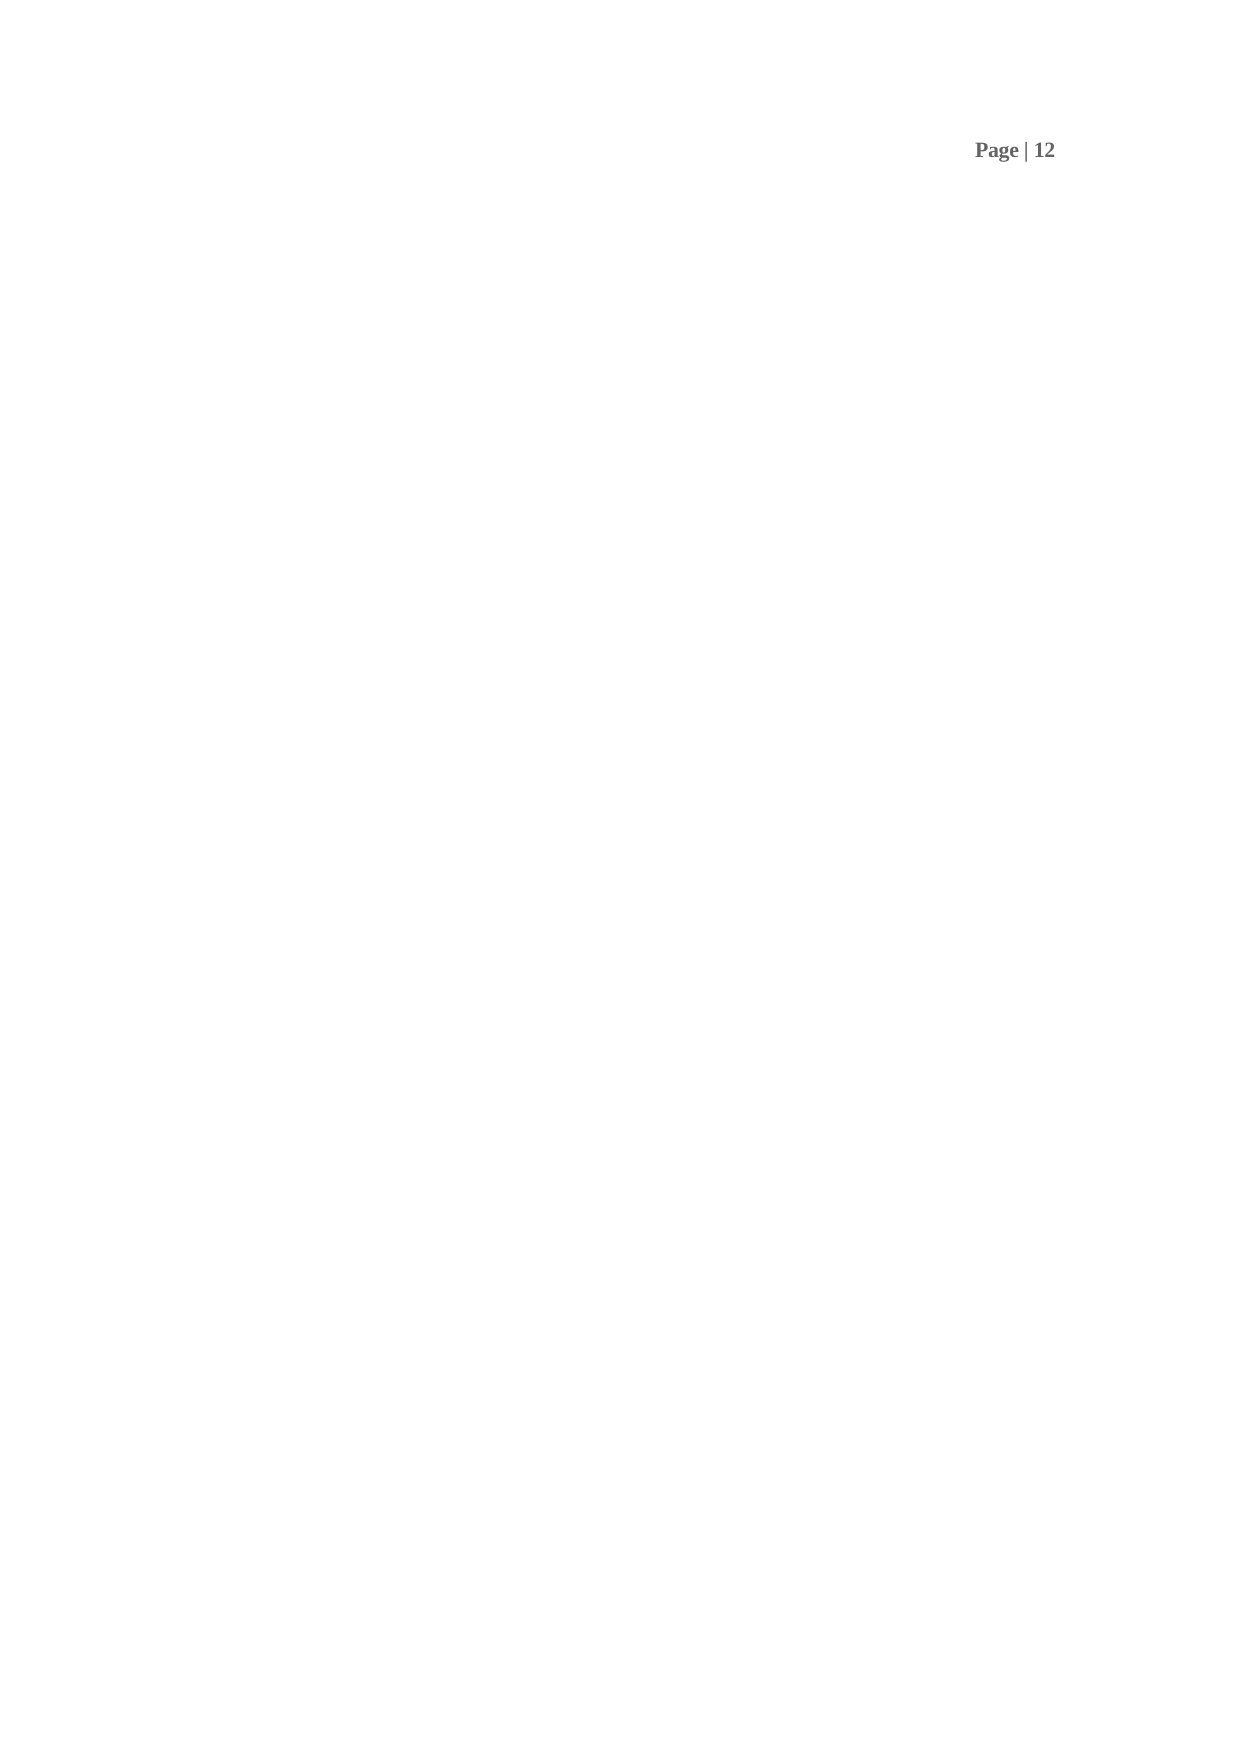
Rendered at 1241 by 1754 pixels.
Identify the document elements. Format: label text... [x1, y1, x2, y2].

text Page | 12 [975, 135, 1068, 163]
